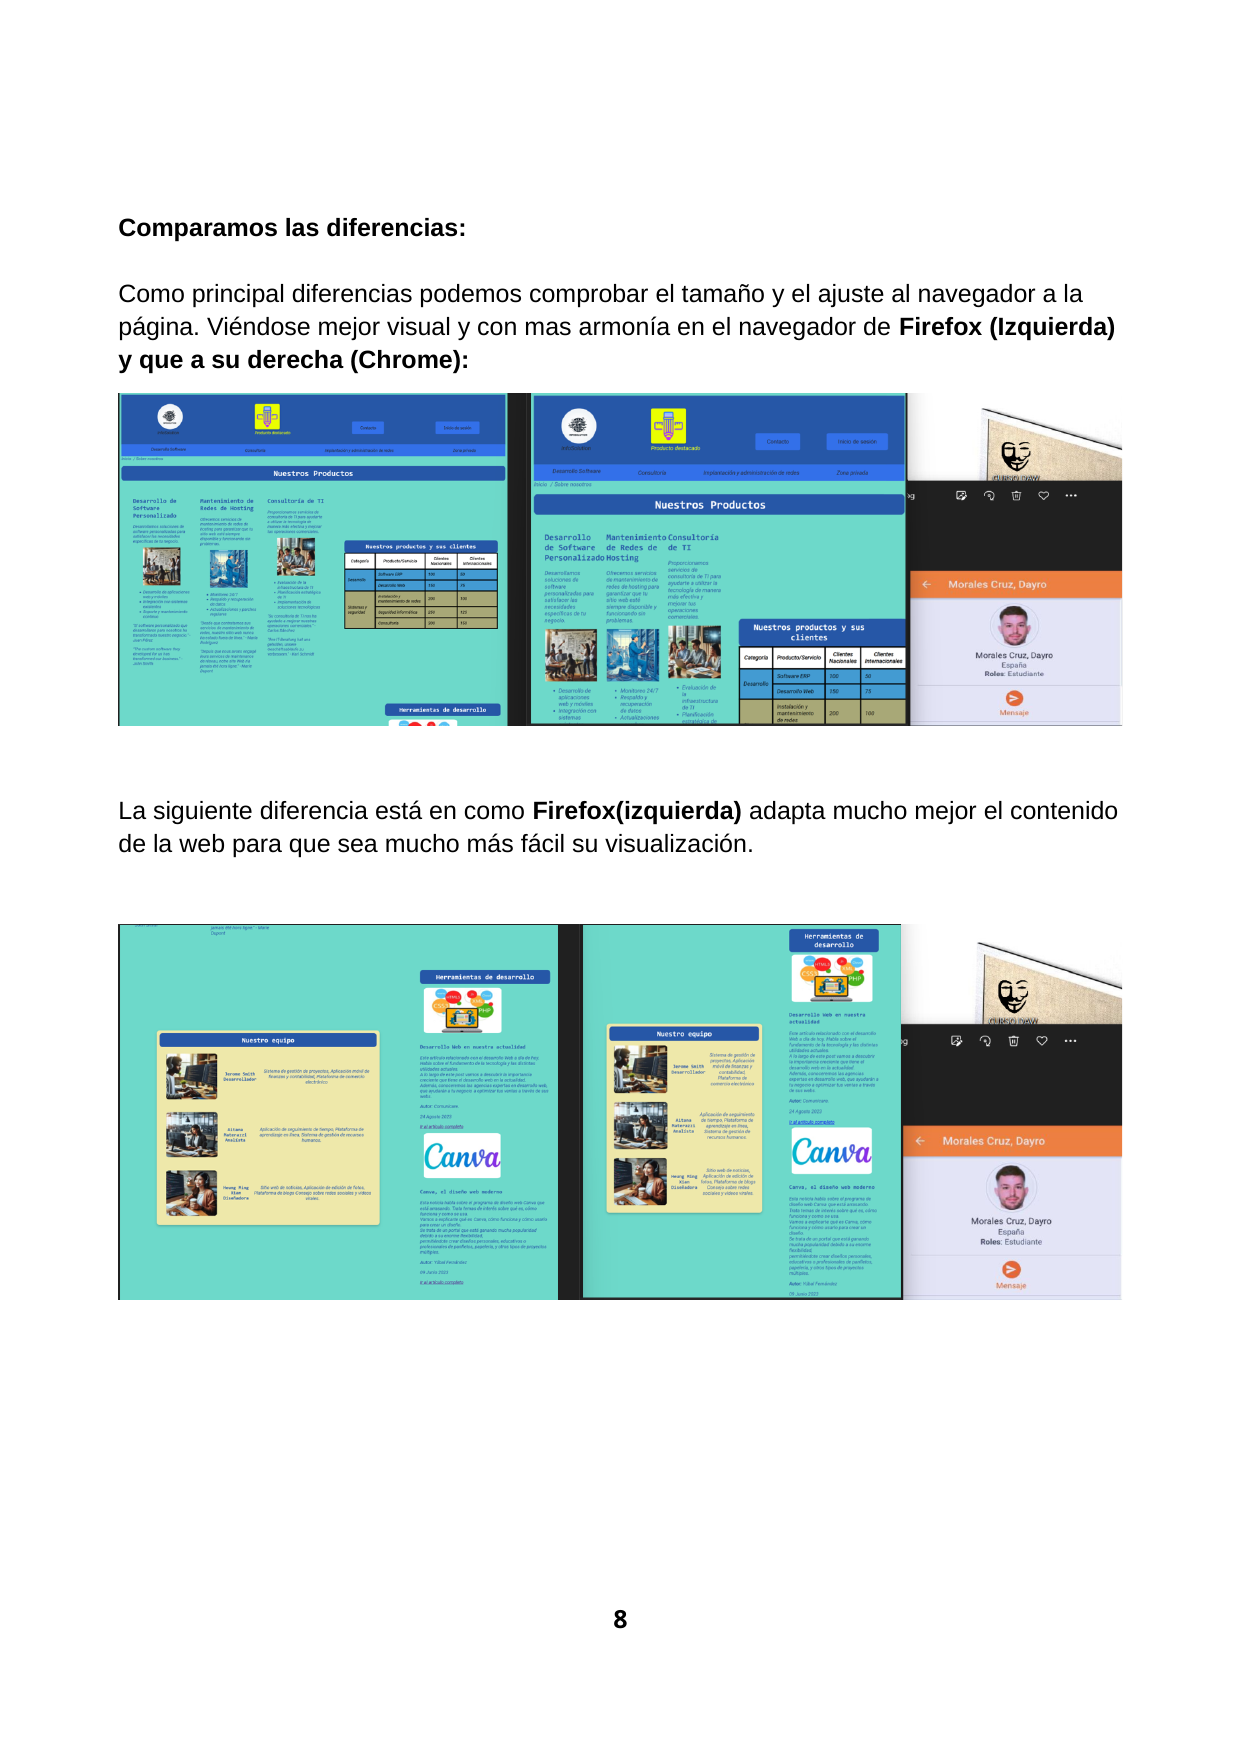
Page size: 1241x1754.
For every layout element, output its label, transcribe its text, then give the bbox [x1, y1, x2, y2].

picture [118, 393, 1123, 726]
picture [118, 924, 1123, 1300]
text La siguiente diferencia está en como Firefox(izquierda) adapta mucho mejor el contenido de la web para que sea mucho más fácil su visualización. [118, 796, 1122, 858]
text Comparamos las diferencias: Como principal diferencias podemos comprobar el tamaño y el ajuste al navegador a la página. Viéndose mejor visual y con mas armonía en el navegador de Firefox (Izquierda) y que a su derecha (Chrome): [118, 213, 1122, 374]
